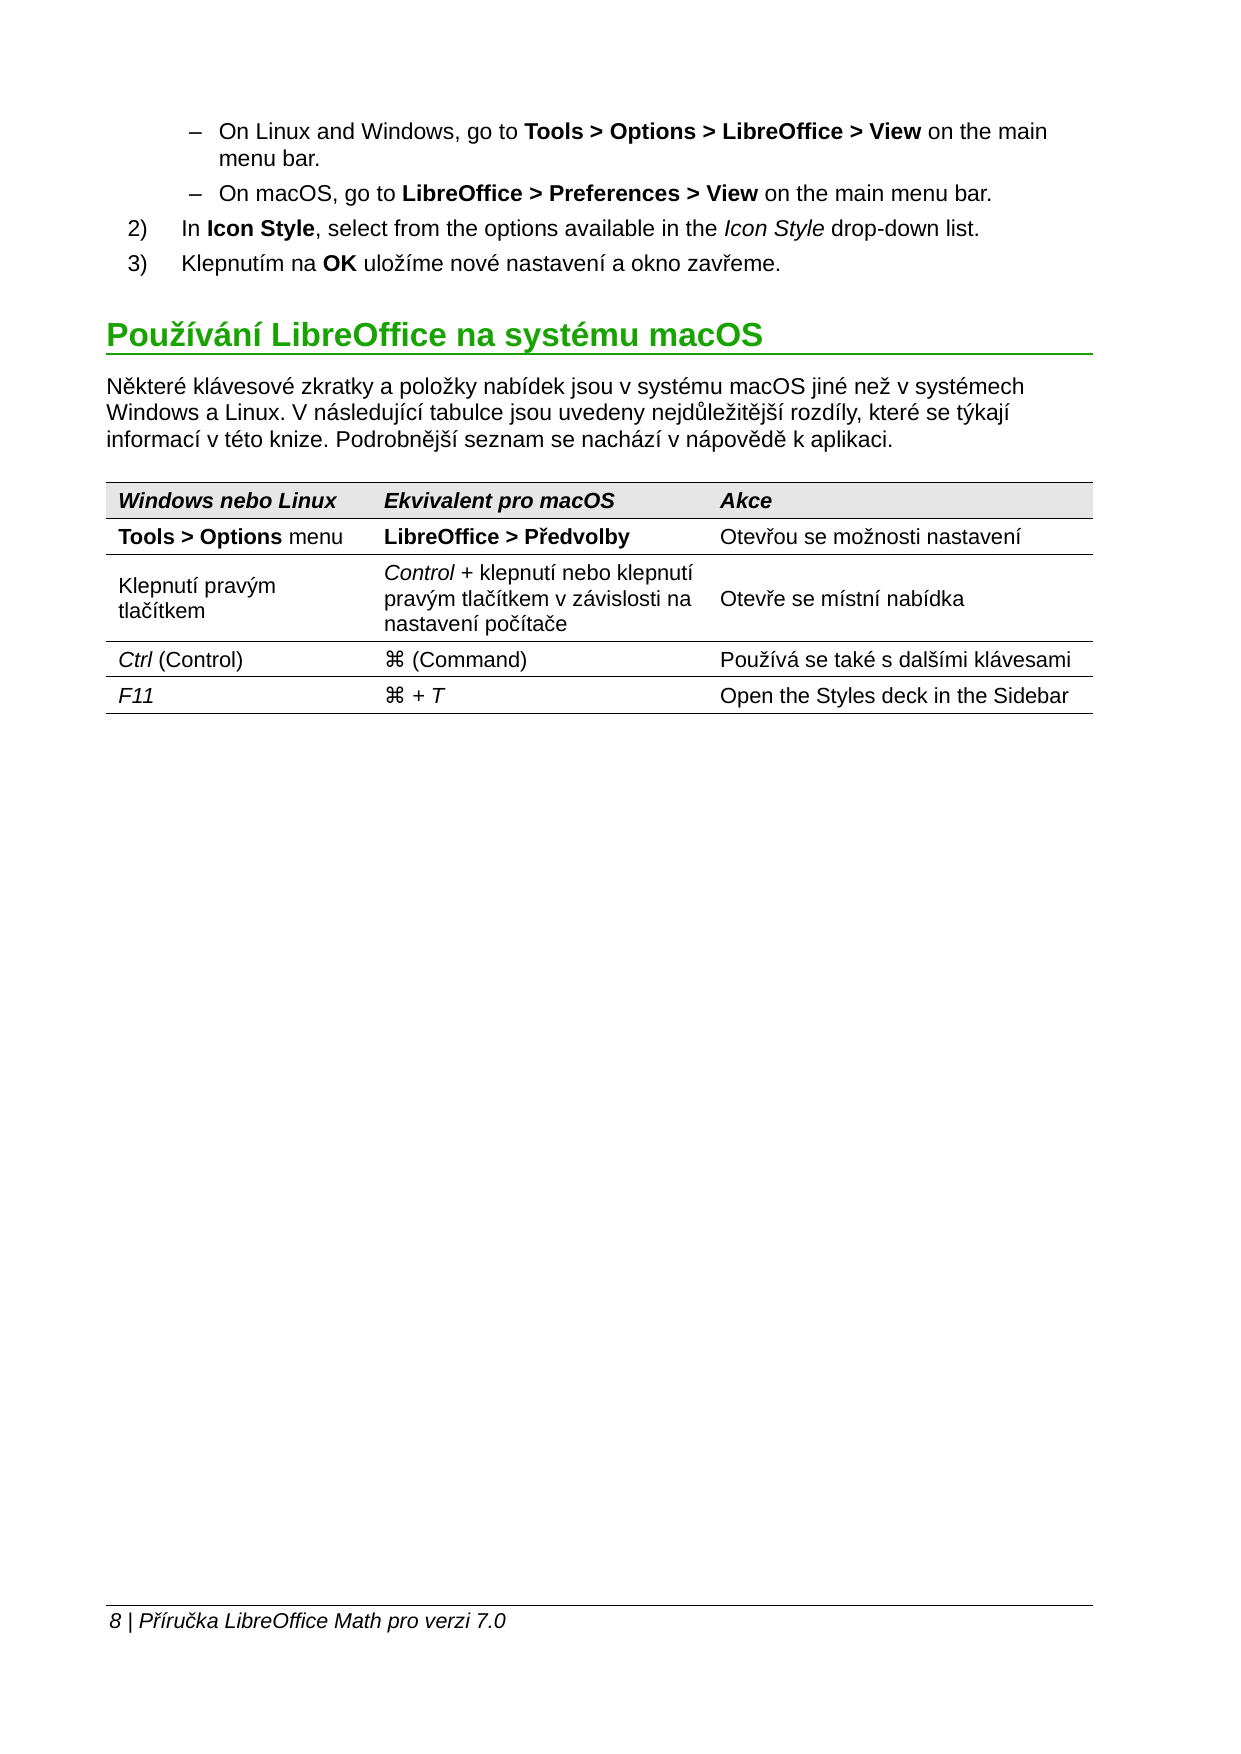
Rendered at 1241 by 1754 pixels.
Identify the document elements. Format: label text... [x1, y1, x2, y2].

table_cell Používá se také s dalšími klávesami [708, 642, 1093, 676]
table_cell Control + klepnutí nebo klepnutí pravým tlačítkem v závislosti na nastavení počítače [372, 555, 708, 641]
list On Linux and Windows, go to Tools > Options > LibreOffice > View on the main menu bar. [189, 118, 1093, 171]
table_cell Ctrl (Control) [106, 642, 372, 676]
table_header Akce [708, 483, 1093, 518]
table_cell Tools > Options menu [106, 519, 372, 554]
table_header Ekvivalent pro macOS [372, 483, 708, 518]
table_cell Klepnutí pravým tlačítkem [106, 555, 372, 641]
table_cell Open the Styles deck in the Sidebar [708, 677, 1093, 712]
table_cell ⌘ + T [372, 677, 708, 712]
table_cell F11 [106, 677, 372, 712]
list On macOS, go to LibreOffice > Preferences > View on the main menu bar. [189, 180, 1093, 206]
table_header Windows nebo Linux [106, 483, 372, 518]
table_cell Otevře se místní nabídka [708, 555, 1093, 641]
list In Icon Style, select from the options available in the Icon Style drop-down list. [148, 215, 1093, 241]
subtitle Používání LibreOffice na systému macOS [106, 315, 1093, 353]
table_cell Otevřou se možnosti nastavení [708, 519, 1093, 554]
list Klepnutím na OK uložíme nové nastavení a okno zavřeme. [148, 250, 1093, 276]
table_cell LibreOffice > Předvolby [372, 519, 708, 554]
table_cell ⌘ (Command) [372, 642, 708, 676]
text Některé klávesové zkratky a položky nabídek jsou v systému macOS jiné než v systémech Windows a Linux. V následující tabulce jsou uvedeny nejdůležitější rozdíly, které se týkají informací v této knize. Podrobnější seznam se nachází v nápovědě k aplikaci. [106, 373, 1093, 452]
